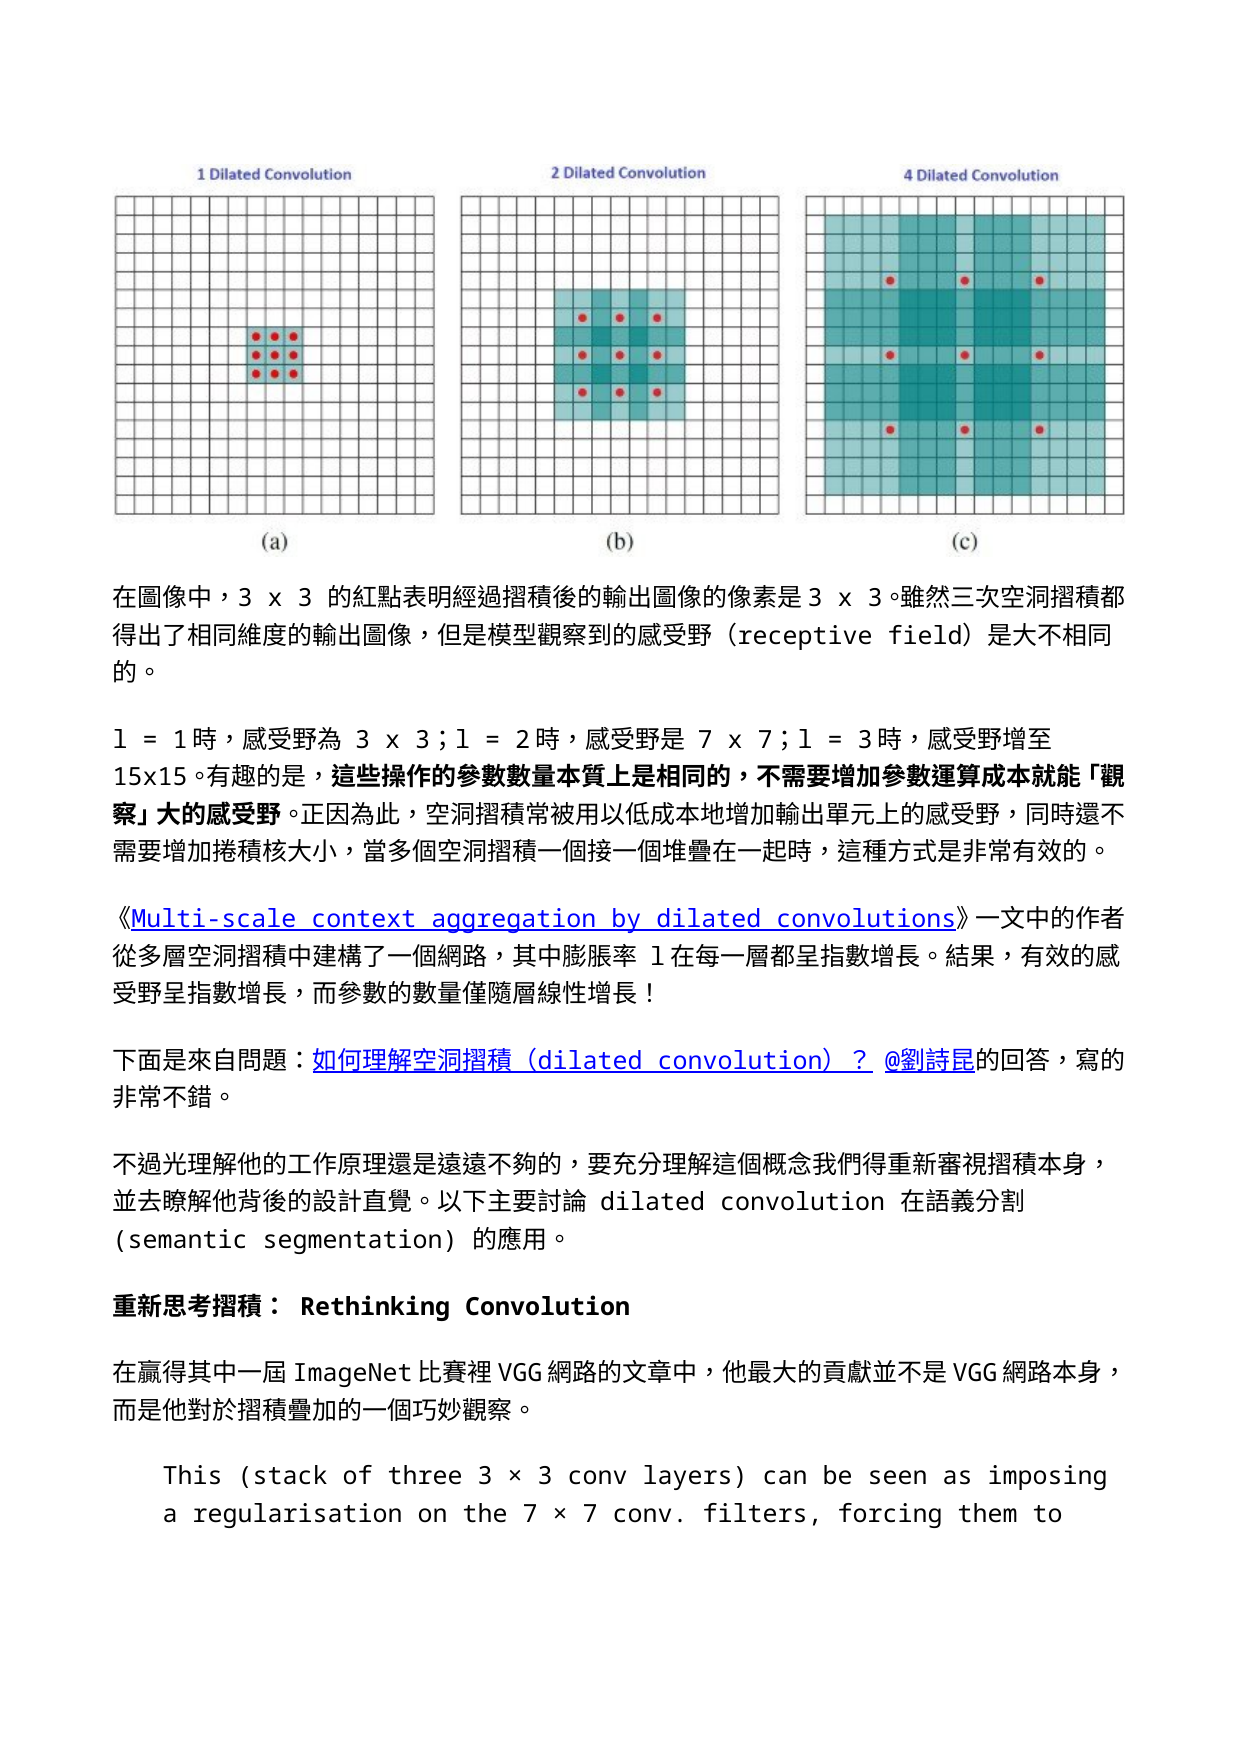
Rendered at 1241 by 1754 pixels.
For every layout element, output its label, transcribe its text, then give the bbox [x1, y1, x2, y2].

text This (stack of three 3 × 3 conv layers) can be seen as imposing a regularisation on the 7 × 7 conv. filters, forcing them to [162, 1456, 1125, 1531]
picture [112, 164, 1125, 557]
text 在贏得其中一屆ImageNet比賽裡VGG網路的文章中，他最大的貢獻並不是VGG網路本身，而是他對於摺積疊加的一個巧妙觀察。 [112, 1352, 1125, 1427]
text 重新思考摺積： Rethinking Convolution [112, 1285, 1125, 1323]
text 在圖像中，3 x 3 的紅點表明經過摺積後的輸出圖像的像素是3 x 3。雖然三次空洞摺積都得出了相同維度的輸出圖像，但是模型觀察到的感受野（receptive field）是大不相同的。 [112, 557, 1125, 689]
text l = 1時，感受野為 3 x 3；l = 2時，感受野是 7 x 7；l = 3時，感受野增至 15x15。有趣的是，這些操作的參數數量本質上是相同的，不需要增加參數運算成本就能「觀察」大的感受野。正因為此，空洞摺積常被用以低成本地增加輸出單元上的感受野，同時還不需要增加捲積核大小，當多個空洞摺積一個接一個堆疊在一起時，這種方式是非常有效的。 [112, 719, 1125, 869]
text 《Multi-scale context aggregation by dilated convolutions》一文中的作者從多層空洞摺積中建構了一個網路，其中膨脹率 l在每一層都呈指數增長。結果，有效的感受野呈指數增長，而參數的數量僅隨層線性增長！ [112, 898, 1125, 1010]
text 下面是來自問題：如何理解空洞摺積（dilated convolution）？ @劉詩昆的回答，寫的非常不錯。 [112, 1039, 1125, 1114]
text 不過光理解他的工作原理還是遠遠不夠的，要充分理解這個概念我們得重新審視摺積本身，並去瞭解他背後的設計直覺。以下主要討論 dilated convolution 在語義分割 (semantic segmentation) 的應用。 [112, 1144, 1125, 1256]
